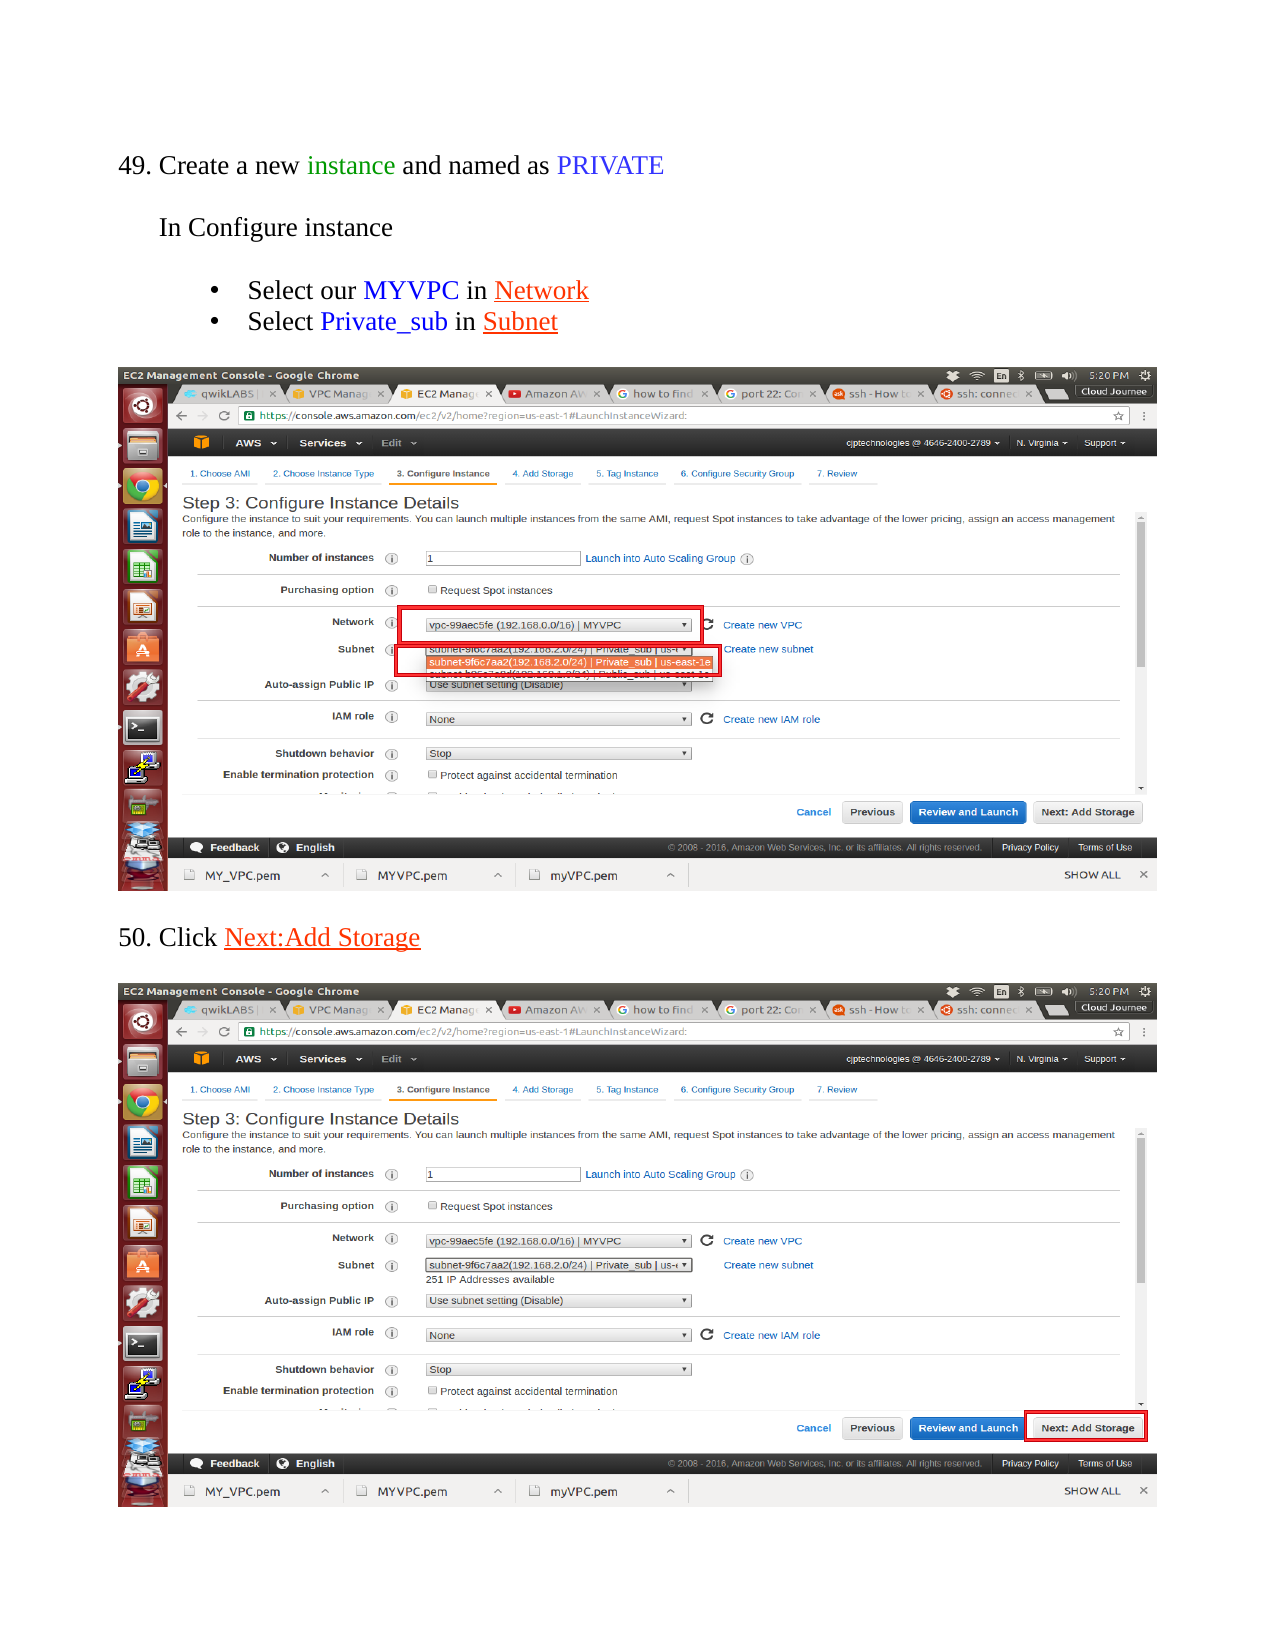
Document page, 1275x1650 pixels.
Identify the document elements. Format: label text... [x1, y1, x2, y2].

text In Configure instance [118, 212, 1157, 243]
list Select Private_sub in Subnet [210, 305, 1157, 336]
picture [118, 367, 1157, 891]
text 49. Create a new instance and named as PRIVATE [118, 149, 1157, 180]
list Select our MYVPC in Network [210, 274, 1157, 305]
text 50. Click Next:Add Storage [118, 921, 1157, 952]
picture [118, 983, 1157, 1507]
